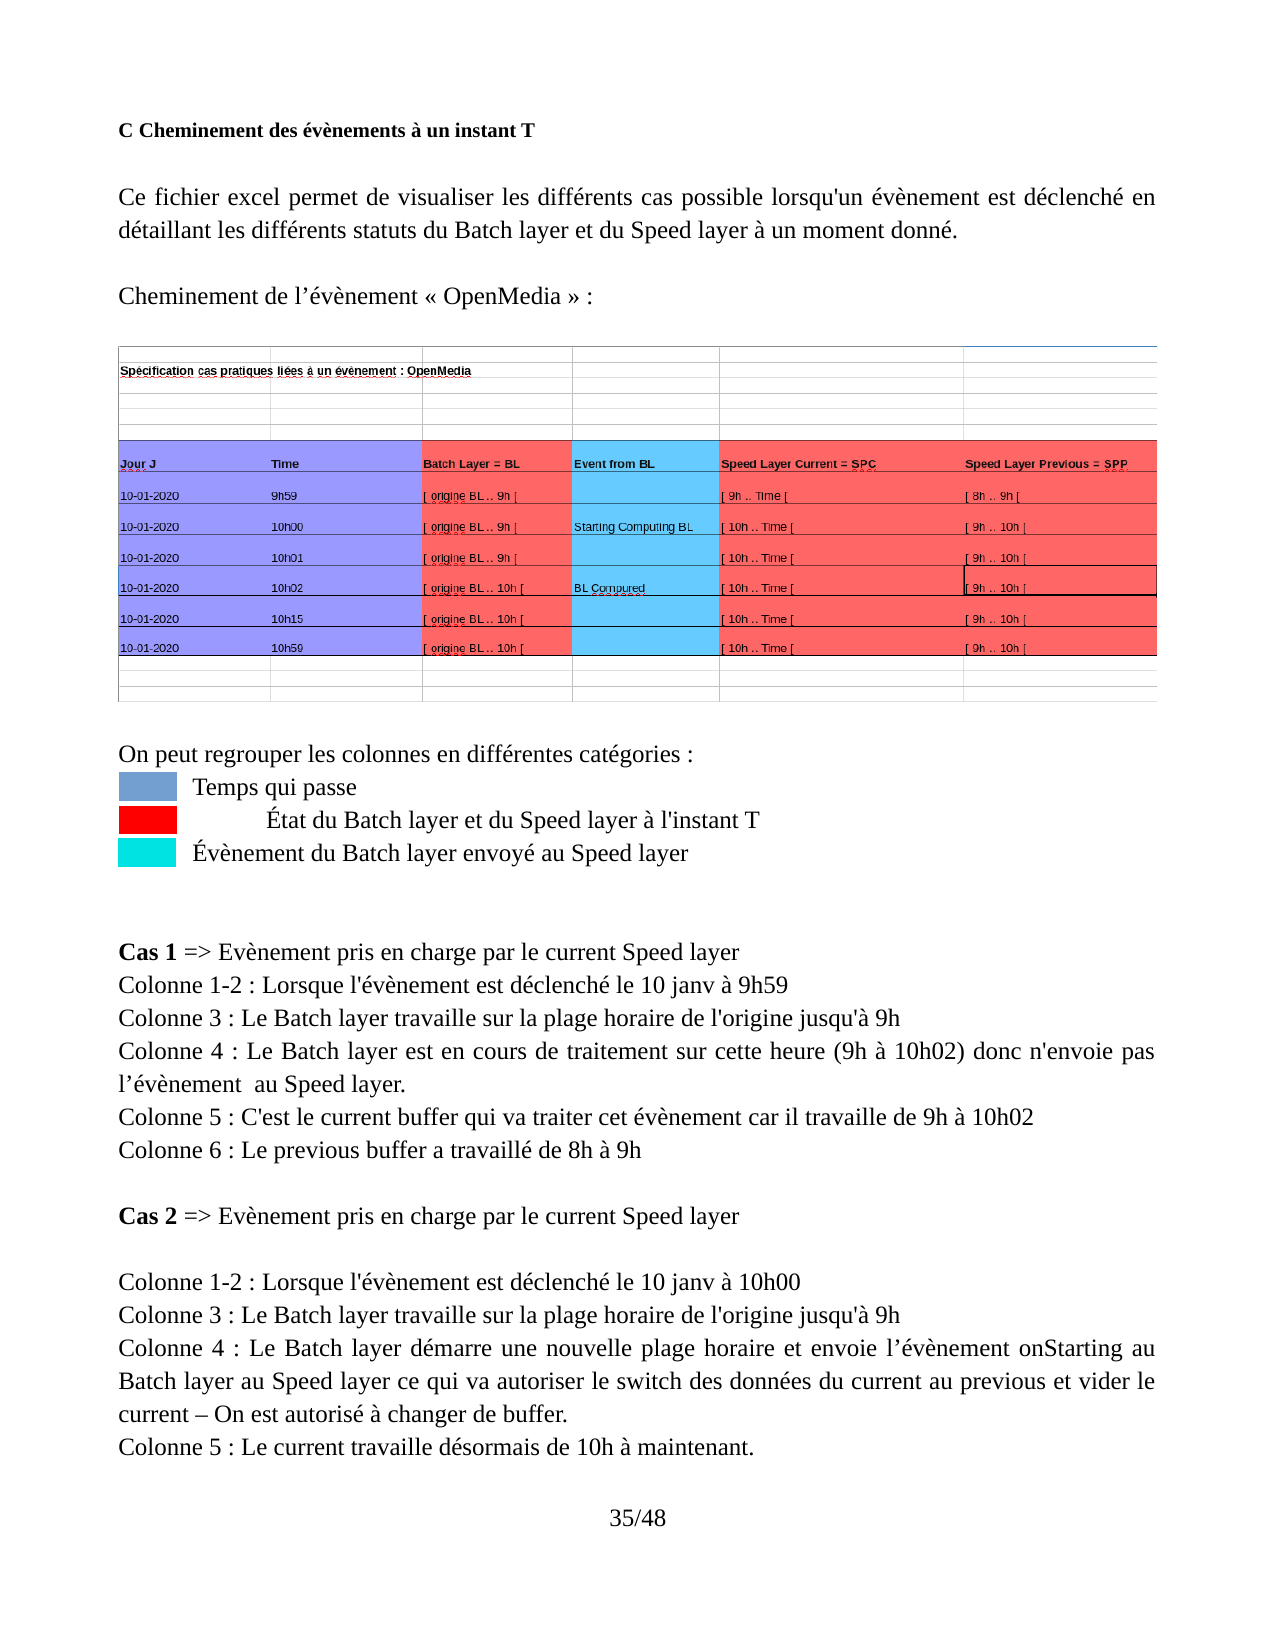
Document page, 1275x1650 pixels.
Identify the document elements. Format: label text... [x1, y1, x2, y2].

text Colonne 5 : C'est le current buffer qui va traiter cet évènement car il travaille de 9h à 10h02 [118, 1102, 1157, 1131]
text État du Batch layer et du Speed layer à l'instant T [178, 805, 1157, 834]
text Cheminement de l’évènement « OpenMedia » : [118, 281, 1157, 309]
text Évènement du Batch layer envoyé au Speed layer [177, 838, 1157, 867]
text Colonne 4 : Le Batch layer démarre une nouvelle plage horaire et envoie l’évènement onStarting au Batch layer au Speed layer ce qui va autoriser le switch des données du current au previous et vider le current – On est autorisé à changer de buffer. [118, 1333, 1157, 1428]
text Colonne 6 : Le previous buffer a travaillé de 8h à 9h [118, 1135, 1157, 1164]
text Cas 2 => Evènement pris en charge par le current Speed layer [118, 1201, 1157, 1230]
subtitle C Cheminement des évènements à un instant T [118, 118, 1157, 142]
text Temps qui passe [178, 772, 1157, 801]
text Colonne 1-2 : Lorsque l'évènement est déclenché le 10 janv à 9h59 [118, 970, 1157, 999]
text Colonne 3 : Le Batch layer travaille sur la plage horaire de l'origine jusqu'à 9h [118, 1003, 1157, 1032]
picture [118, 346, 1157, 702]
text Colonne 4 : Le Batch layer est en cours de traitement sur cette heure (9h à 10h02) donc n'envoie pas l’évènement au Speed layer. [118, 1036, 1157, 1098]
text Colonne 5 : Le current travaille désormais de 10h à maintenant. [118, 1432, 1157, 1461]
text Ce fichier excel permet de visualiser les différents cas possible lorsqu'un évènement est déclenché en détaillant les différents statuts du Batch layer et du Speed layer à un moment donné. [118, 182, 1157, 243]
text On peut regrouper les colonnes en différentes catégories : [118, 739, 1157, 768]
text Colonne 1-2 : Lorsque l'évènement est déclenché le 10 janv à 10h00 [118, 1267, 1157, 1296]
text Colonne 3 : Le Batch layer travaille sur la plage horaire de l'origine jusqu'à 9h [118, 1300, 1157, 1329]
text Cas 1 => Evènement pris en charge par le current Speed layer [118, 937, 1157, 966]
